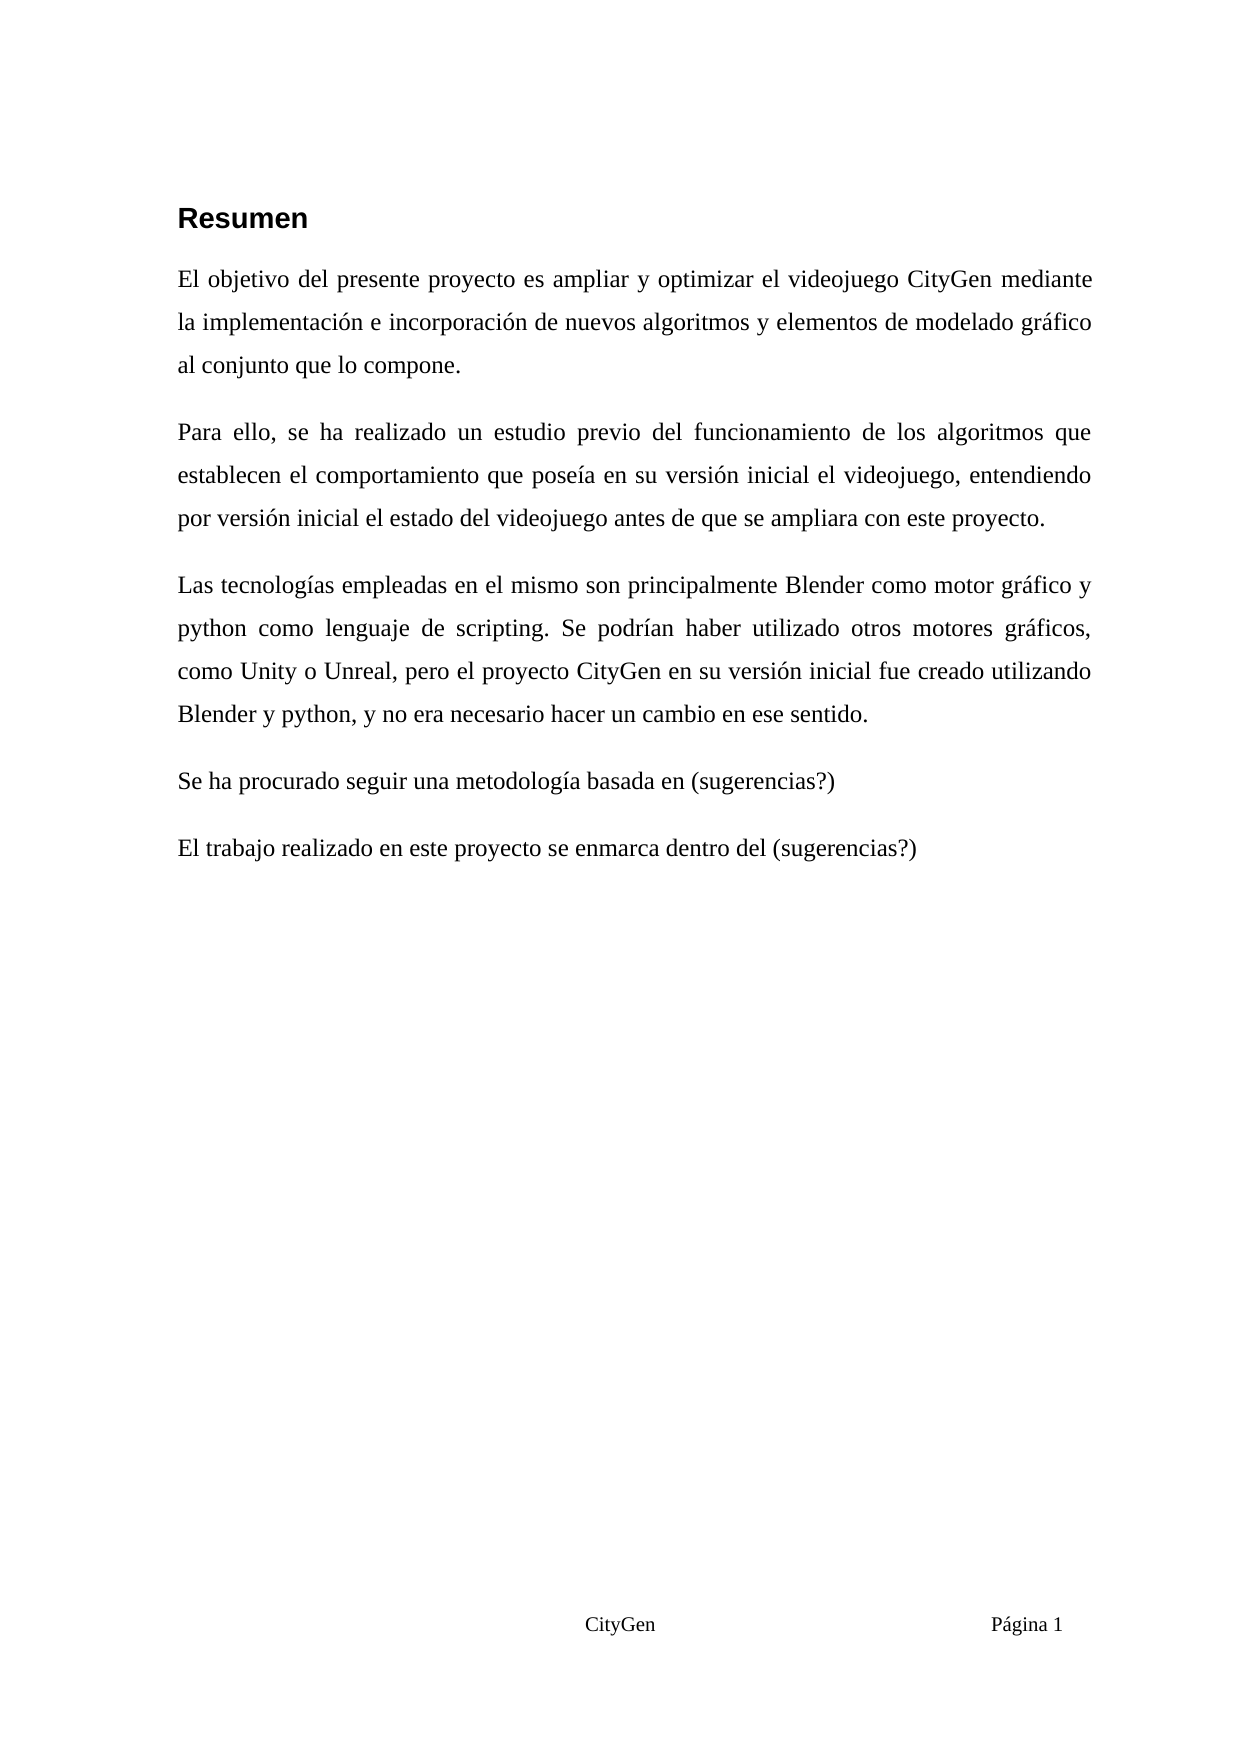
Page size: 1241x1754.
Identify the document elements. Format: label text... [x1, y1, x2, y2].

text Para ello, se ha realizado un estudio previo del funcionamiento de los algoritmos que establecen el comportamiento que poseía en su versión inicial el videojuego, entendiendo por versión inicial el estado del videojuego antes de que se ampliara con este proyecto. [177, 417, 1093, 532]
text Las tecnologías empleadas en el mismo son principalmente Blender como motor gráfico y python como lenguaje de scripting. Se podrían haber utilizado otros motores gráficos, como Unity o Unreal, pero el proyecto CityGen en su versión inicial fue creado utilizando Blender y python, y no era necesario hacer un cambio en ese sentido. [177, 570, 1093, 728]
text Se ha procurado seguir una metodología basada en (sugerencias?) [177, 766, 1093, 795]
text El objetivo del presente proyecto es ampliar y optimizar el videojuego CityGen mediante la implementación e incorporación de nuevos algoritmos y elementos de modelado gráfico al conjunto que lo compone. [177, 264, 1093, 379]
text El trabajo realizado en este proyecto se enmarca dentro del (sugerencias?) [177, 833, 1093, 862]
subtitle Resumen [177, 201, 1093, 235]
